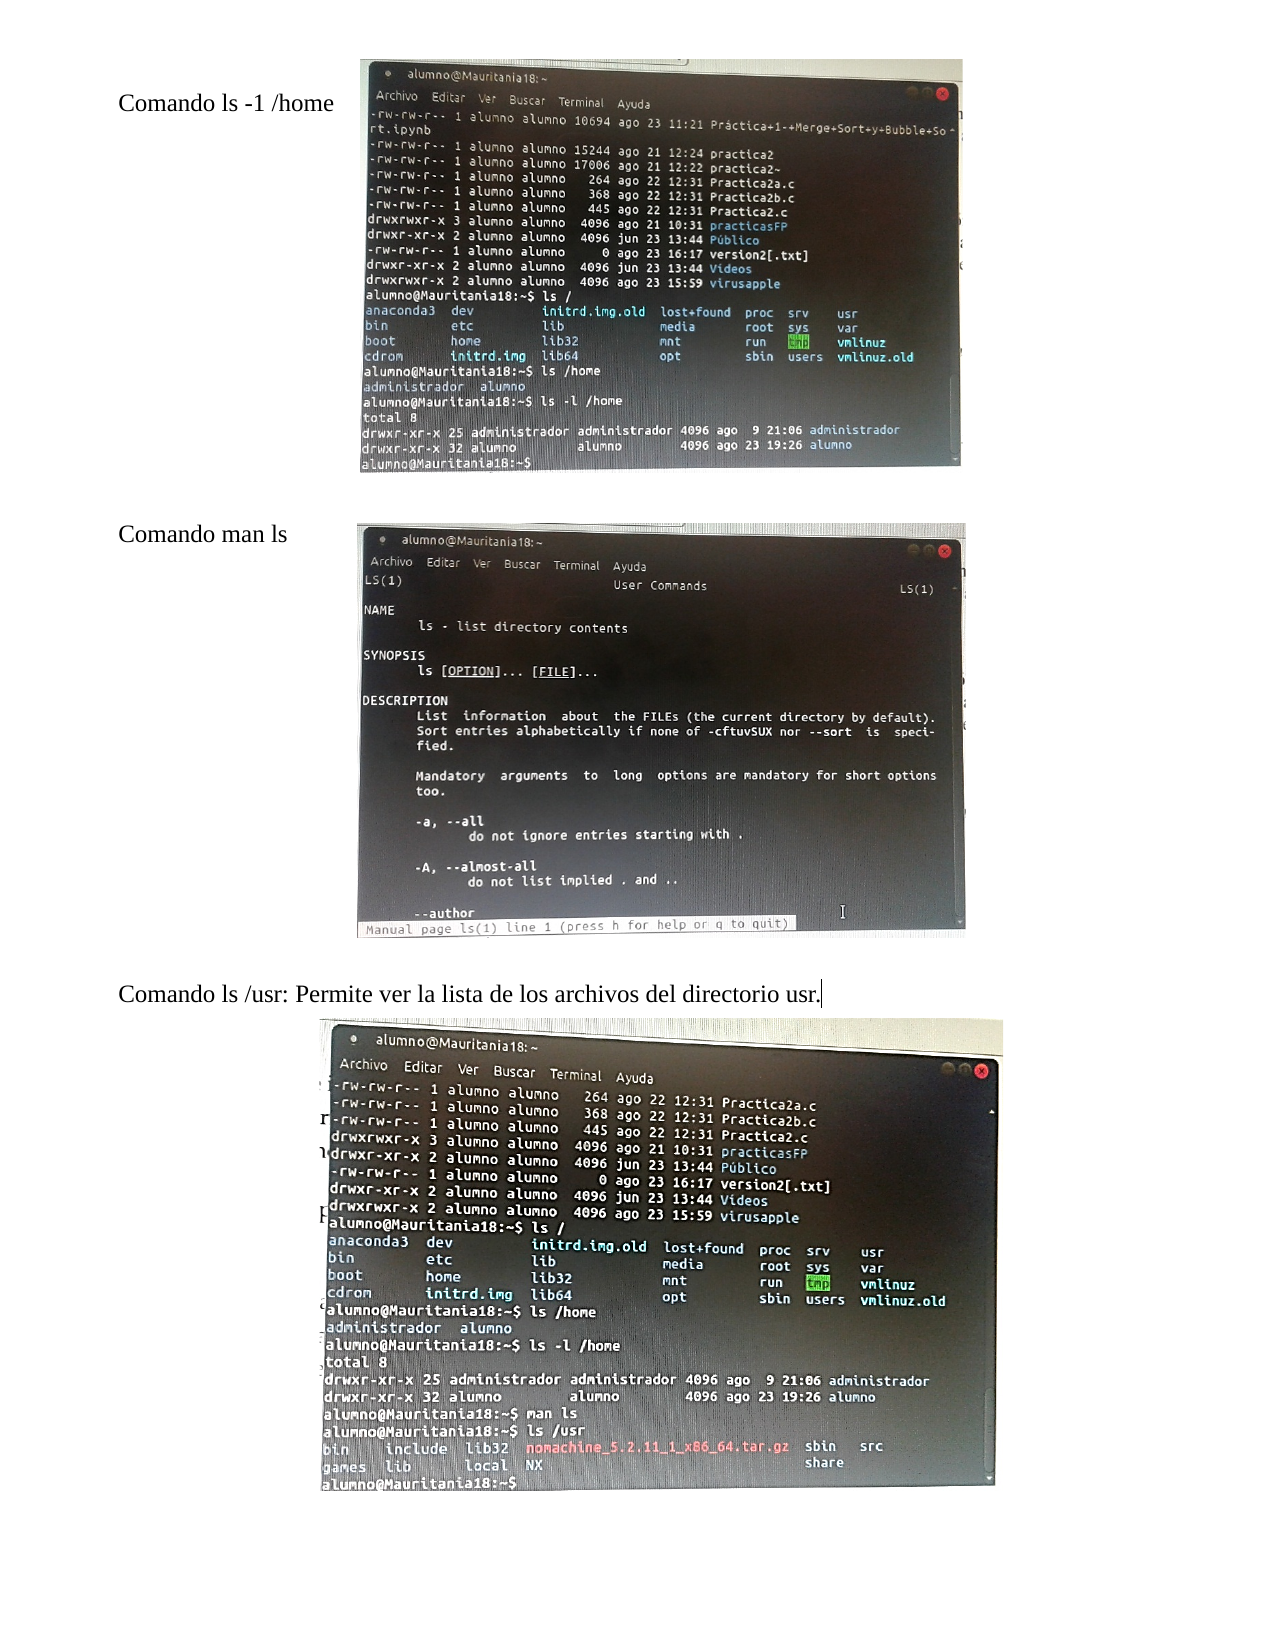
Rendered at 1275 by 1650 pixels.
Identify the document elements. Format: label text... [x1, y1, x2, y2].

text Comando man ls [118, 519, 1205, 548]
text Comando ls /usr: Permite ver la lista de los archivos del directorio usr. [118, 979, 1205, 1008]
text Comando ls -1 /home [118, 88, 360, 117]
text [963, 88, 1205, 117]
